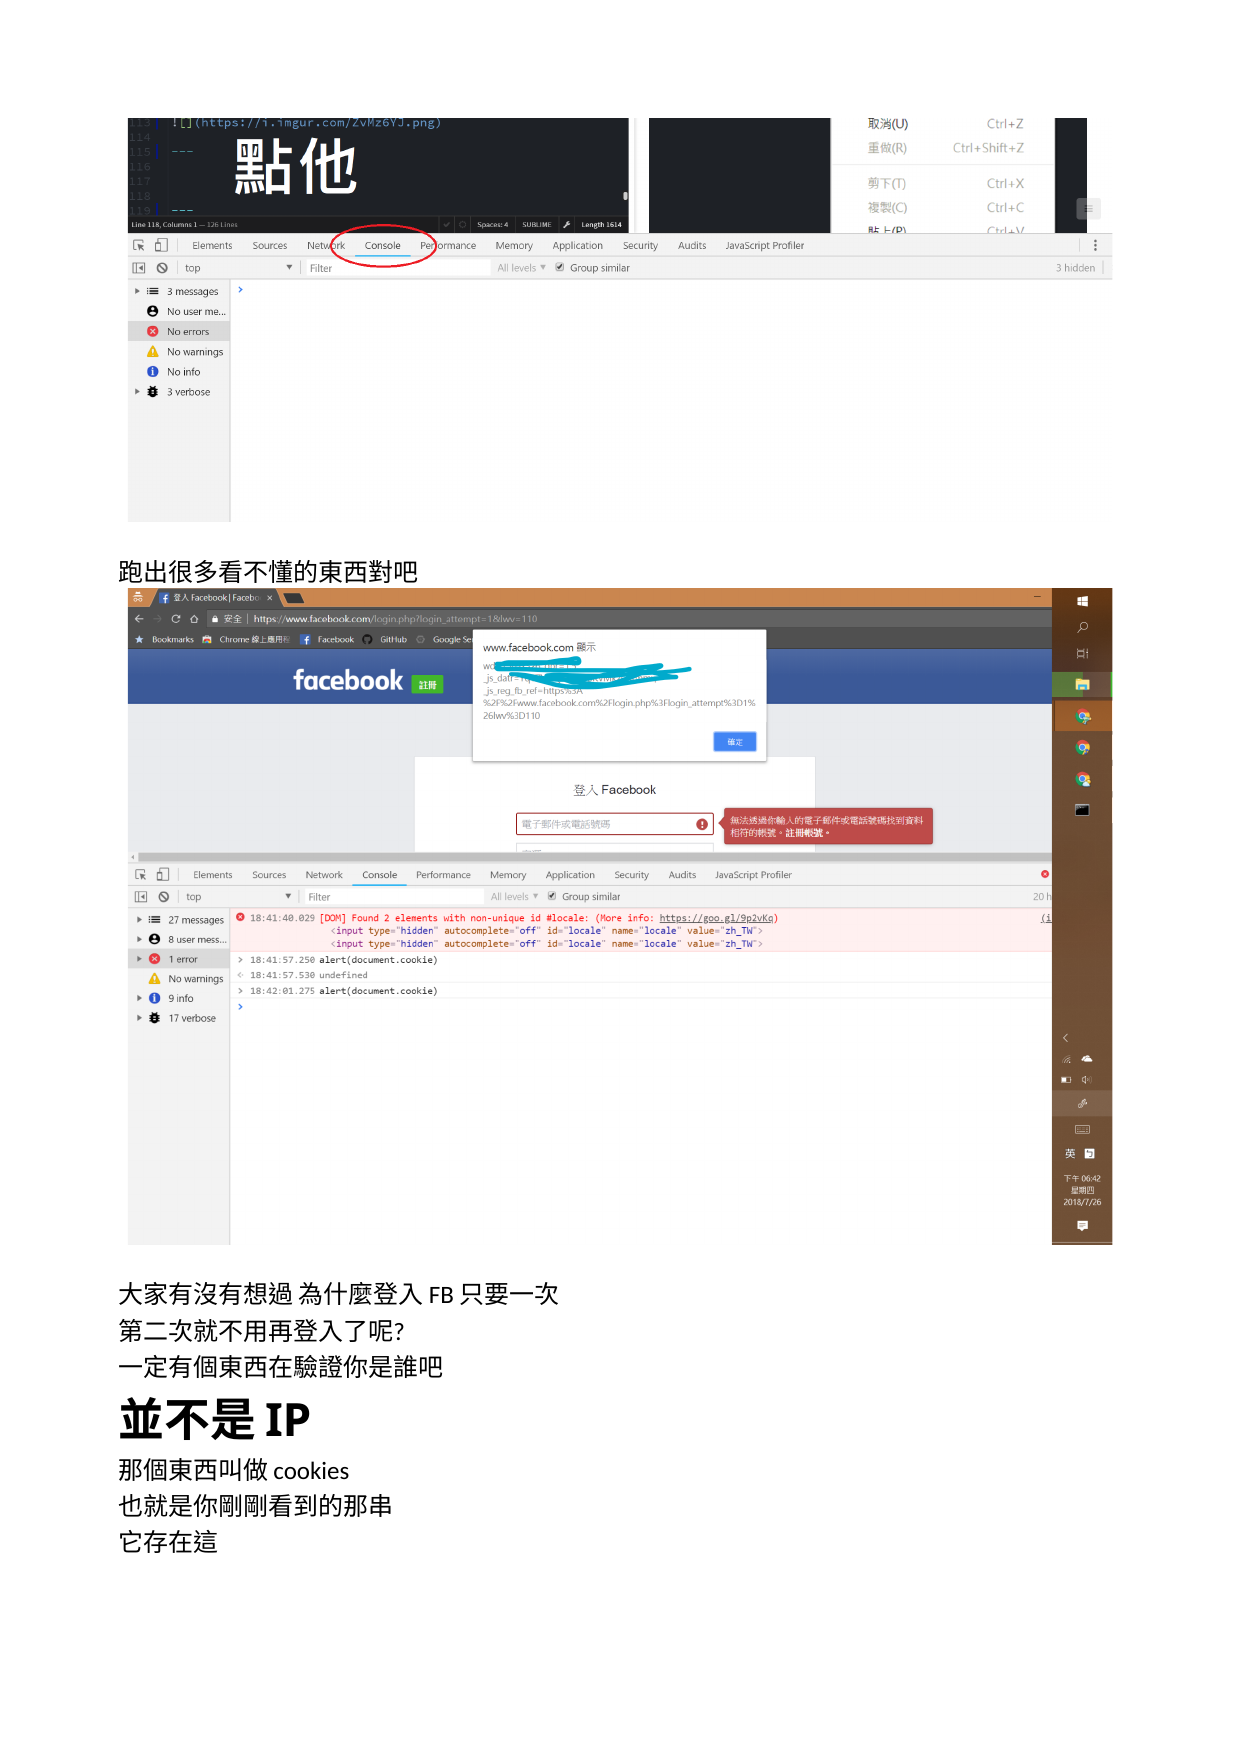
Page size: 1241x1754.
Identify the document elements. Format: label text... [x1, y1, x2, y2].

picture [127, 118, 1113, 522]
text 也就是你剛剛看到的那串 [118, 1486, 1122, 1523]
text 一定有個東西在驗證你是誰吧 [118, 1347, 1122, 1384]
text 第二次就不用再登入了呢? [118, 1311, 1122, 1347]
picture [127, 588, 1113, 1245]
text 跑出很多看不懂的東西對吧 [118, 552, 1122, 588]
subtitle 並不是IP [118, 1384, 1122, 1450]
text 它存在這 [118, 1523, 1122, 1559]
text 大家有沒有想過 為什麼登入FB只要一次 [118, 1275, 1122, 1311]
text 那個東西叫做cookies [118, 1450, 1122, 1486]
